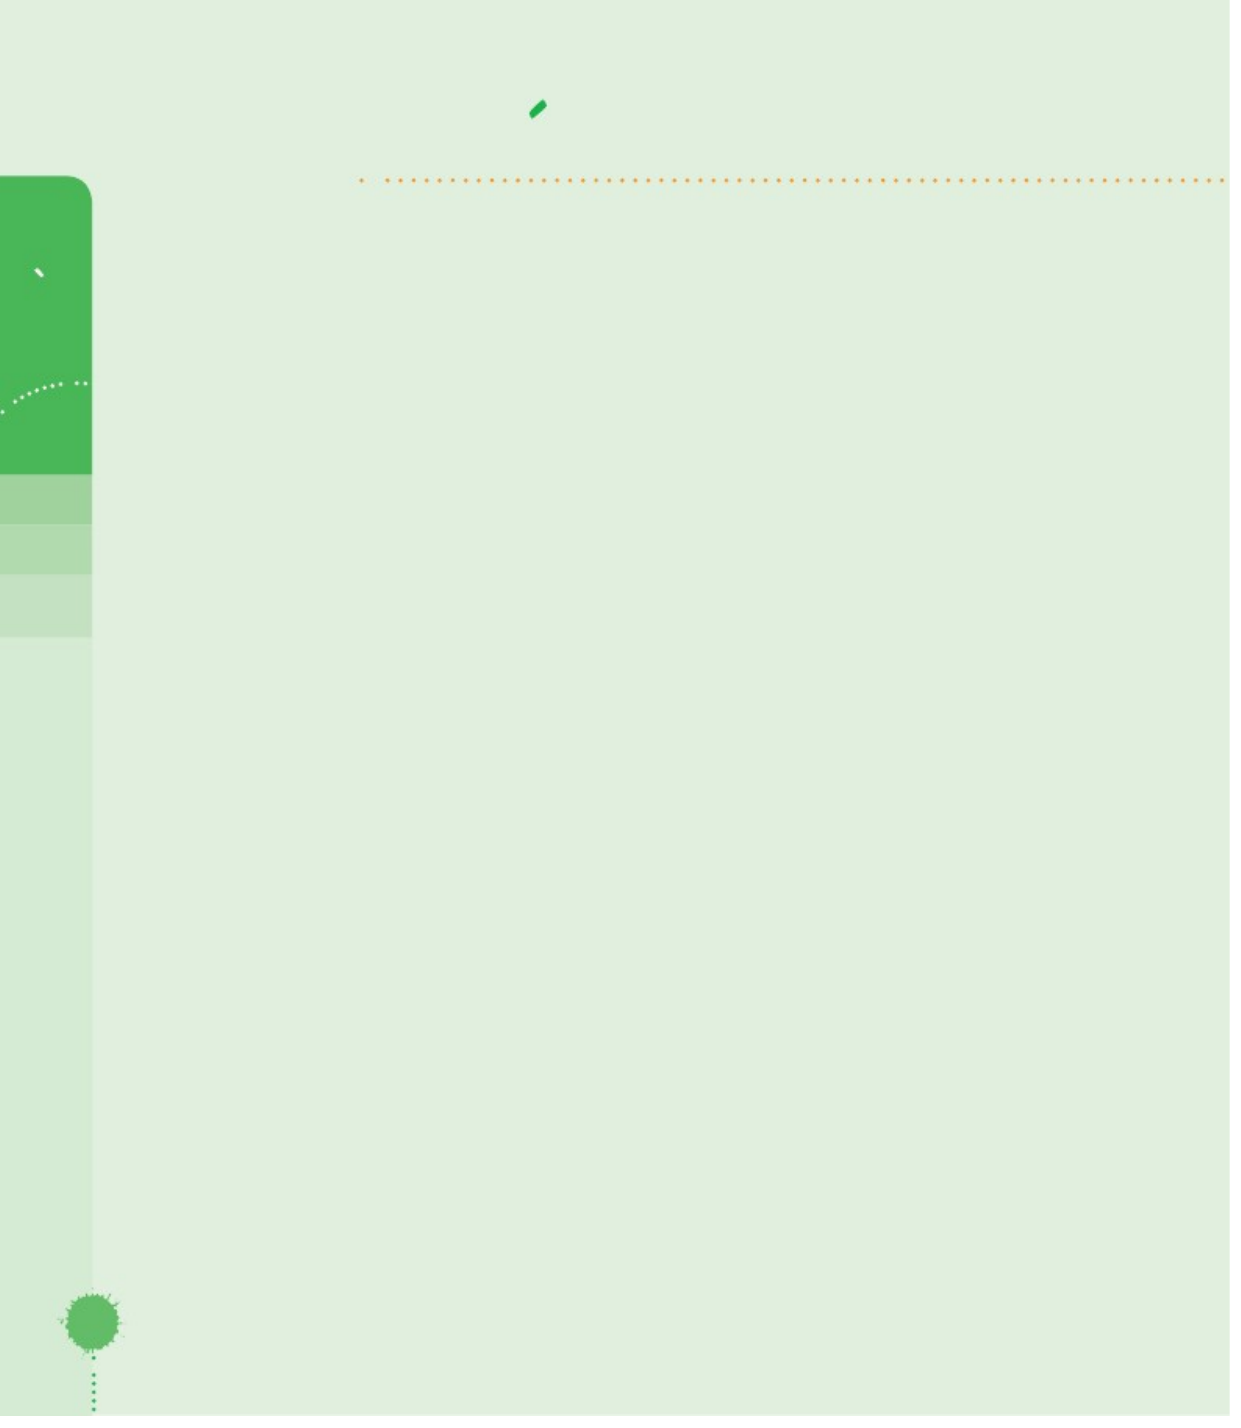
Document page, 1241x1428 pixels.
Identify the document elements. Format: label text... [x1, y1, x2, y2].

text 23 [1230, 1321, 1240, 1348]
text MOV [1230, 829, 1240, 877]
picture [0, 0, 1230, 1416]
text EOR GRAND [1230, 925, 1240, 973]
text TANQUE [1230, 877, 1240, 925]
text IMIENTO, [1230, 781, 1240, 829]
text Y MOT [1230, 973, 1240, 1022]
